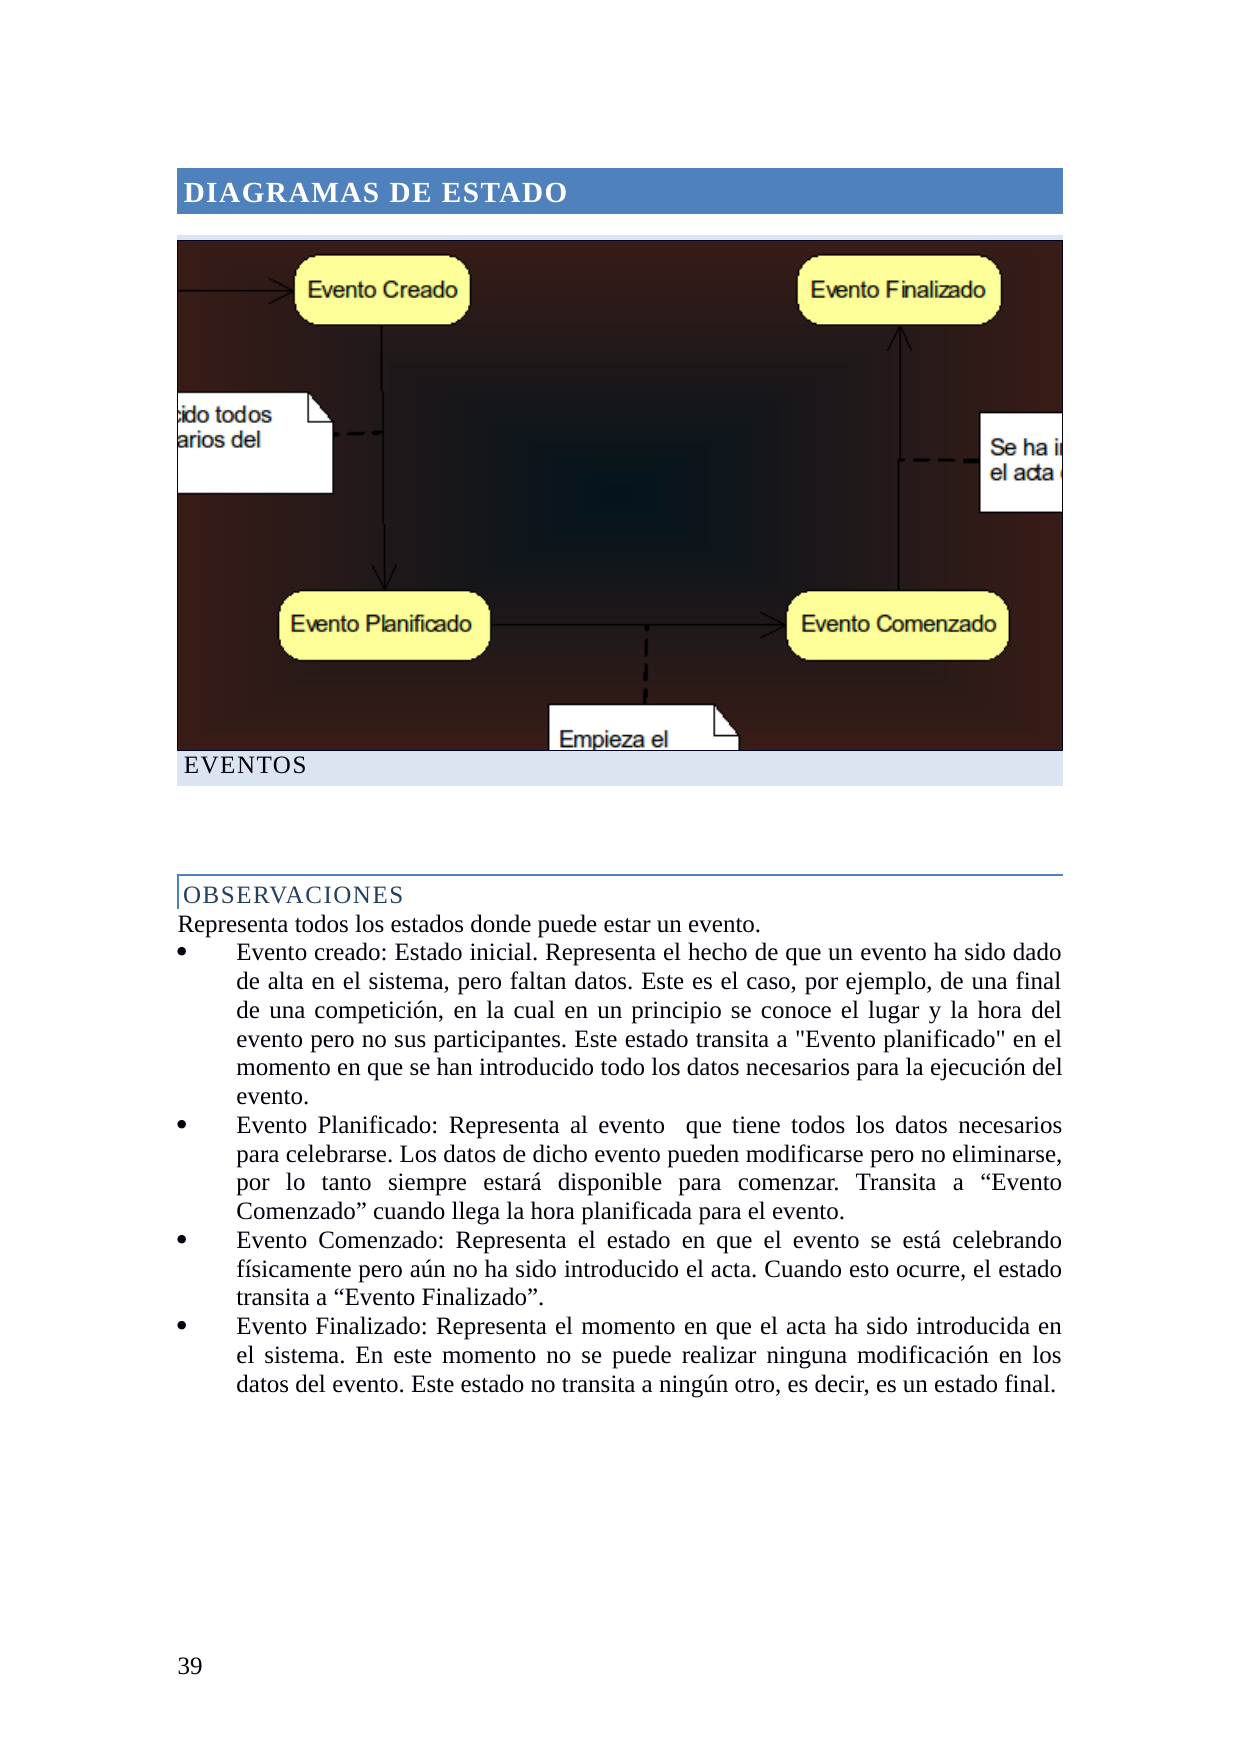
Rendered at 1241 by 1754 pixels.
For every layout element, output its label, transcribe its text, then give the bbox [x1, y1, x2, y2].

list Evento Comenzado: Representa el estado en que el evento se está celebrando físicamente pero aún no ha sido introducido el acta. Cuando esto ocurre, el estado transita a “Evento Finalizado”. [177, 1225, 1063, 1311]
list Evento Finalizado: Representa el momento en que el acta ha sido introducida en el sistema. En este momento no se puede realizar ninguna modificación en los datos del evento. Este estado no transita a ningún otro, es decir, es un estado final. [177, 1311, 1063, 1397]
subtitle [1021, 242, 1057, 750]
list Evento Planificado: Representa al evento que tiene todos los datos necesarios para celebrarse. Los datos de dicho evento pueden modificarse pero no eliminarse, por lo tanto siempre estará disponible para comenzar. Transita a “Evento Comenzado” cuando llega la hora planificada para el evento. [177, 1110, 1063, 1225]
list Evento creado: Estado inicial. Representa el hecho de que un evento ha sido dado de alta en el sistema, pero faltan datos. Este es el caso, por ejemplo, de una final de una competición, en la cual en un principio se conoce el lugar y la hora del evento pero no sus participantes. Este estado transita a "Evento planificado" en el momento en que se han introducido todo los datos necesarios para la ejecución del evento. [177, 937, 1063, 1110]
subtitle [184, 242, 220, 750]
subtitle Eventos [184, 751, 1057, 779]
subtitle Diagramas de estado [184, 175, 1057, 208]
picture [220, 241, 1021, 750]
subtitle Observaciones [179, 876, 1063, 909]
text Representa todos los estados donde puede estar un evento. [177, 909, 1063, 937]
